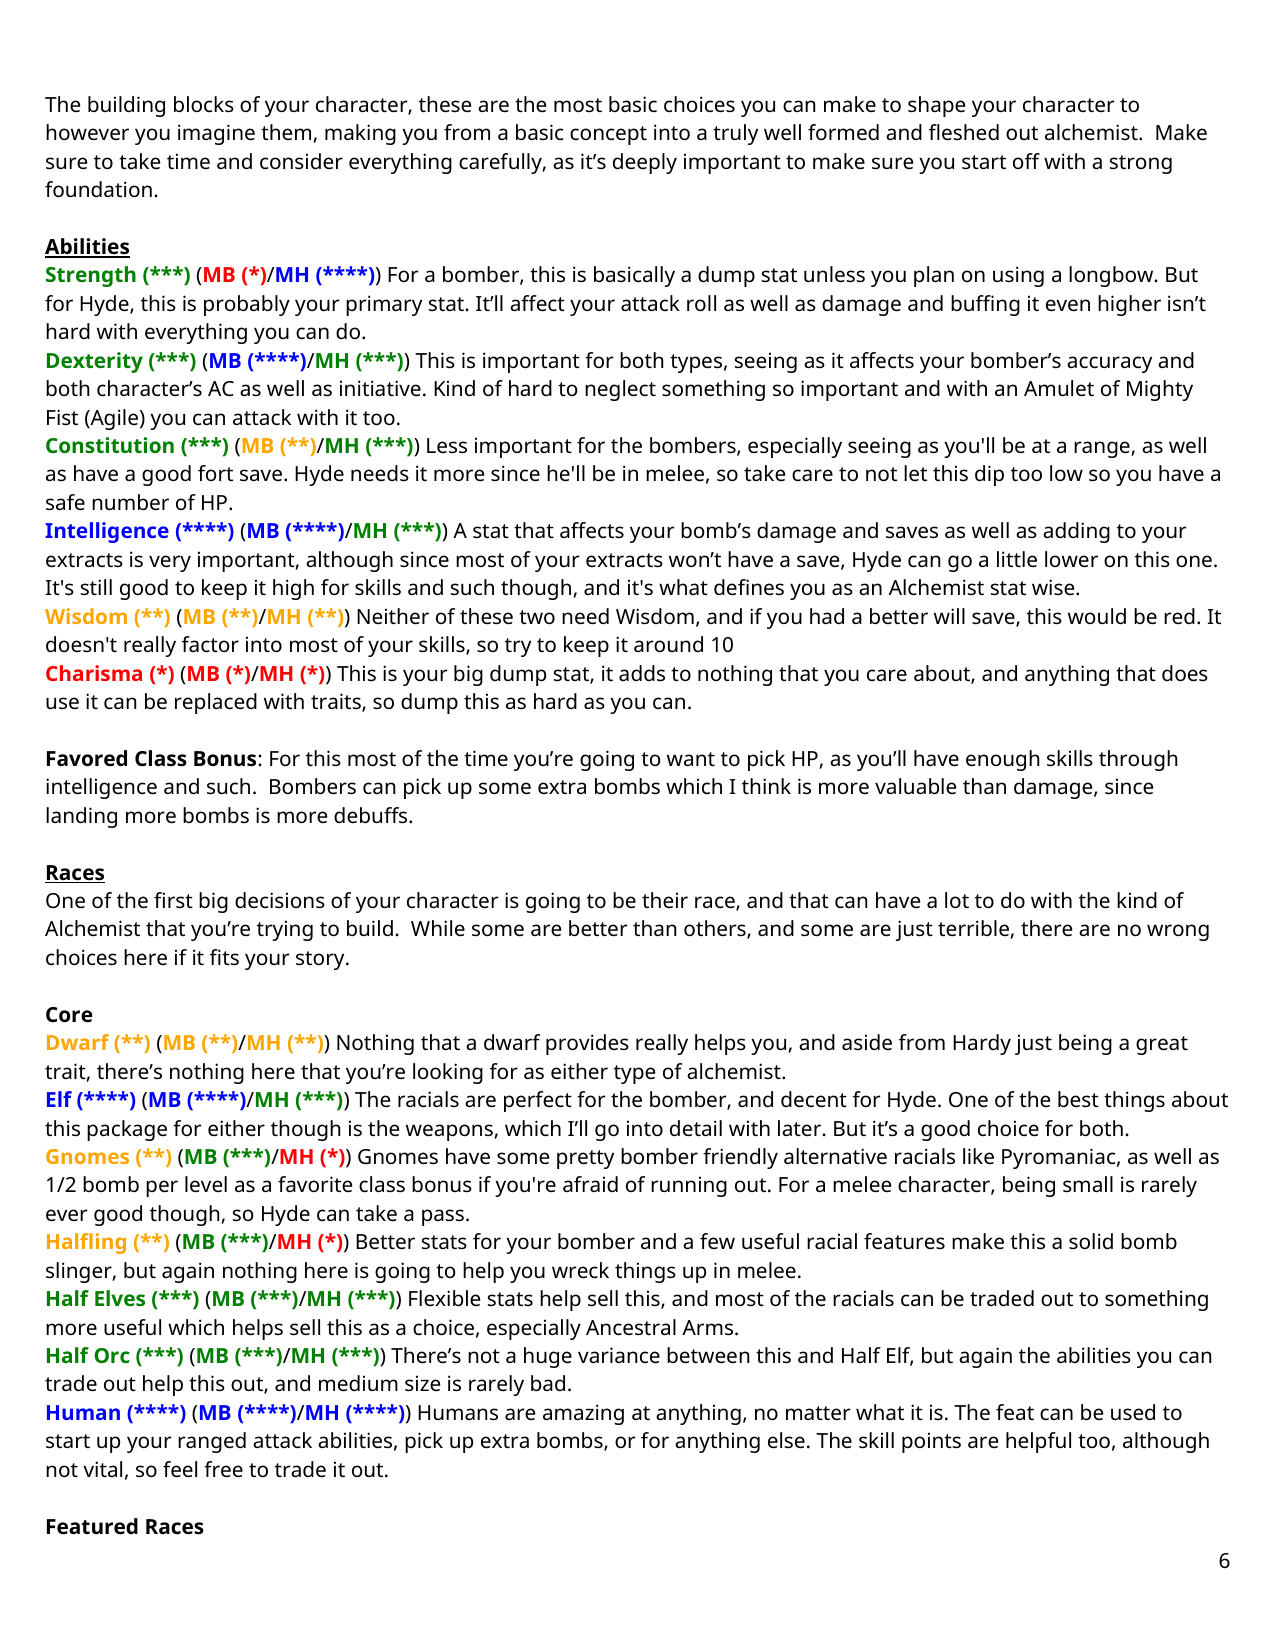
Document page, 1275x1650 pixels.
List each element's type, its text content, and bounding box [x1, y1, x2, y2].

text Abilities [45, 232, 1230, 261]
text Halfling (**) (MB (***)/MH (*)) Better stats for your bomber and a few useful racial features make this a solid bomb slinger, but again nothing here is going to help you wreck things up in melee. [45, 1227, 1230, 1284]
text One of the first big decisions of your character is going to be their race, and that can have a lot to do with the kind of Alchemist that you’re trying to build. While some are better than others, and some are just terrible, there are no wrong choices here if it fits your story. [45, 886, 1230, 971]
text Half Elves (***) (MB (***)/MH (***)) Flexible stats help sell this, and most of the racials can be traded out to something more useful which helps sell this as a choice, especially Ancestral Arms. [45, 1284, 1230, 1341]
text Human (****) (MB (****)/MH (****)) Humans are amazing at anything, no matter what it is. The feat can be used to start up your ranged attack abilities, pick up extra bombs, or for anything else. The skill points are helpful too, although not vital, so feel free to trade it out. [45, 1398, 1230, 1483]
text Constitution (***) (MB (**)/MH (***)) Less important for the bombers, especially seeing as you'll be at a range, as well as have a good fort save. Hyde needs it more since he'll be in melee, so take care to not let this dip too low so you have a safe number of HP. [45, 431, 1230, 516]
text Dwarf (**) (MB (**)/MH (**)) Nothing that a dwarf provides really helps you, and aside from Hardy just being a great trait, there’s nothing here that you’re looking for as either type of alchemist. [45, 1028, 1230, 1085]
text Wisdom (**) (MB (**)/MH (**)) Neither of these two need Wisdom, and if you had a better will save, this would be red. It doesn't really factor into most of your skills, so try to keep it around 10 [45, 602, 1230, 659]
text Intelligence (****) (MB (****)/MH (***)) A stat that affects your bomb’s damage and saves as well as adding to your extracts is very important, although since most of your extracts won’t have a save, Hyde can go a little lower on this one. It's still good to keep it high for skills and such though, and it's what defines you as an Alchemist stat wise. [45, 516, 1230, 602]
text Elf (****) (MB (****)/MH (***)) The racials are perfect for the bomber, and decent for Hyde. One of the best things about this package for either though is the weapons, which I’ll go into detail with later. But it’s a good choice for both. [45, 1085, 1230, 1142]
text Featured Races [45, 1512, 1230, 1540]
text Core [45, 1000, 1230, 1028]
text Favored Class Bonus: For this most of the time you’re going to want to pick HP, as you’ll have enough skills through intelligence and such. Bombers can pick up some extra bombs which I think is more valuable than damage, since landing more bombs is more debuffs. [45, 744, 1230, 829]
text The building blocks of your character, these are the most basic choices you can make to shape your character to however you imagine them, making you from a basic concept into a truly well formed and fleshed out alchemist. Make sure to take time and consider everything carefully, as it’s deeply important to make sure you start off with a strong foundation. [45, 90, 1230, 204]
text Dexterity (***) (MB (****)/MH (***)) This is important for both types, seeing as it affects your bomber’s accuracy and both character’s AC as well as initiative. Kind of hard to neglect something so important and with an Amulet of Mighty Fist (Agile) you can attack with it too. [45, 346, 1230, 431]
text Gnomes (**) (MB (***)/MH (*)) Gnomes have some pretty bomber friendly alternative racials like Pyromaniac, as well as 1/2 bomb per level as a favorite class bonus if you're afraid of running out. For a melee character, being small is rarely ever good though, so Hyde can take a pass. [45, 1142, 1230, 1227]
text Strength (***) (MB (*)/MH (****)) For a bomber, this is basically a dump stat unless you plan on using a longbow. But for Hyde, this is probably your primary stat. It’ll affect your attack roll as well as damage and buffing it even higher isn’t hard with everything you can do. [45, 261, 1230, 346]
text Races [45, 858, 1230, 886]
text Half Orc (***) (MB (***)/MH (***)) There’s not a huge variance between this and Half Elf, but again the abilities you can trade out help this out, and medium size is rarely bad. [45, 1341, 1230, 1398]
text Charisma (*) (MB (*)/MH (*)) This is your big dump stat, it adds to nothing that you care about, and anything that does use it can be replaced with traits, so dump this as hard as you can. [45, 659, 1230, 716]
